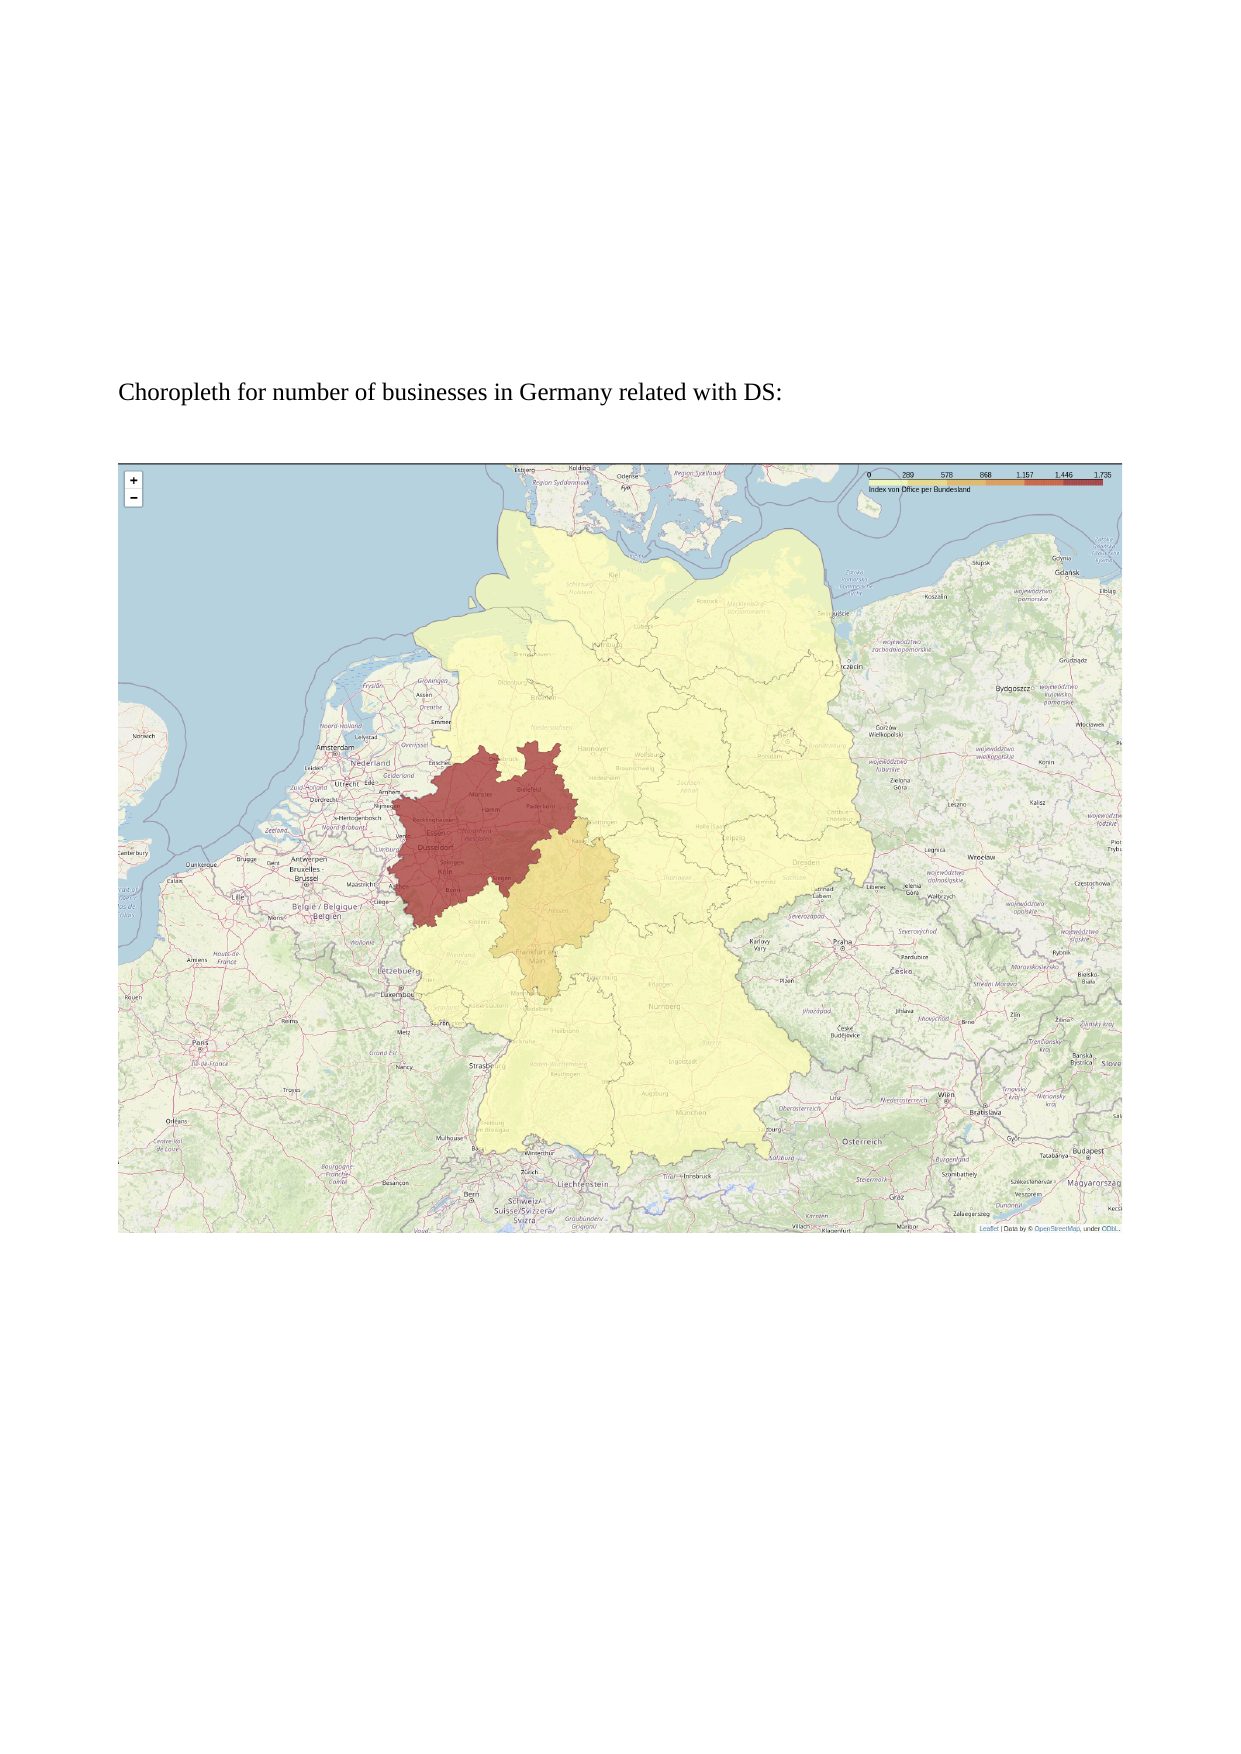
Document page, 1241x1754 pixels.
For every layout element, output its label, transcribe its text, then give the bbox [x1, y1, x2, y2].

text Choropleth for number of businesses in Germany related with DS: [118, 377, 1122, 406]
picture [118, 463, 1123, 1233]
